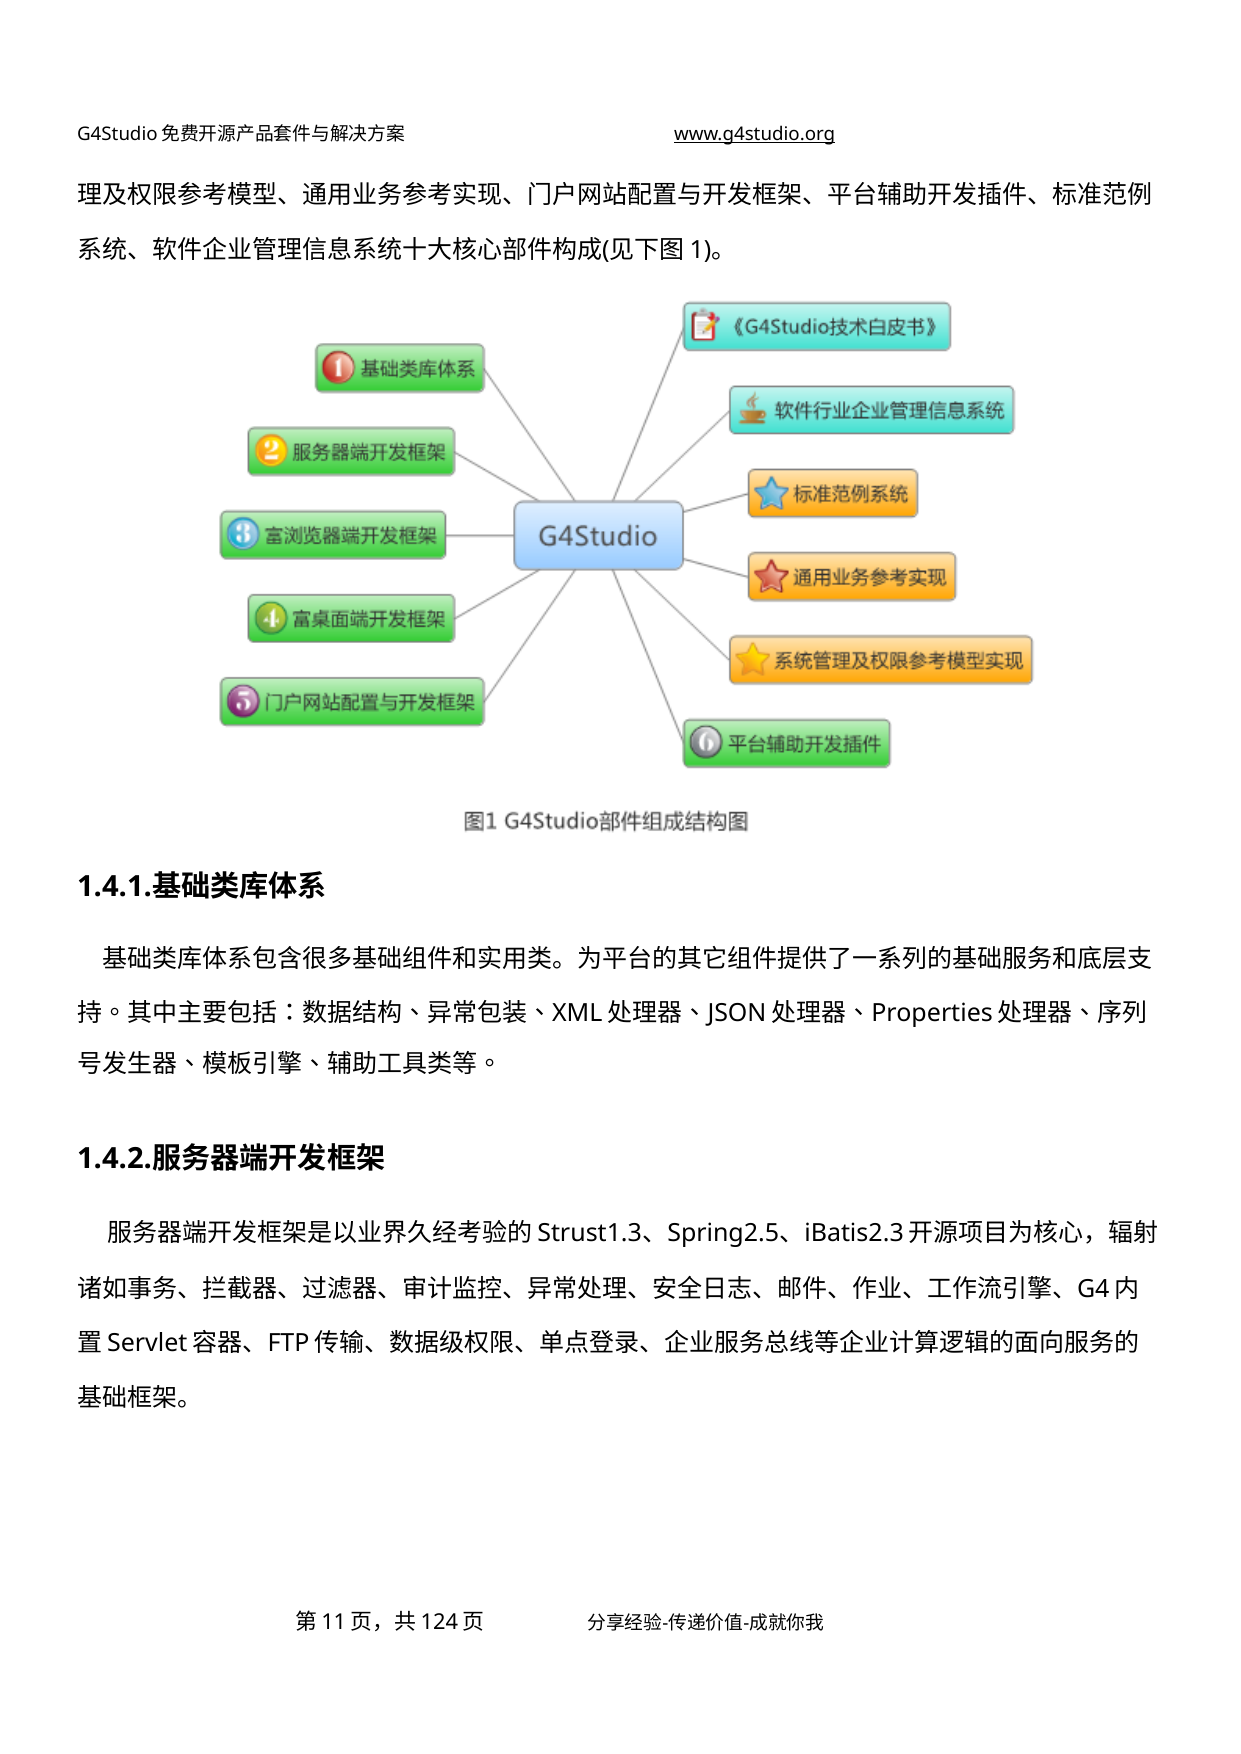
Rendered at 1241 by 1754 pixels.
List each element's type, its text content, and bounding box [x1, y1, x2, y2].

text 服务器端开发框架是以业界久经考验的Strust1.3、Spring2.5、iBatis2.3开源项目为核心，辐射诸如事务、拦截器、过滤器、审计监控、异常处理、安全日志、邮件、作业、工作流引擎、G4内置Servlet容器、FTP传输、数据级权限、单点登录、企业服务总线等企业计算逻辑的面向服务的基础框架。 [77, 1211, 1163, 1413]
subtitle 1.4.1.基础类库体系 [77, 321, 1163, 905]
subtitle 1.4.2.服务器端开发框架 [77, 1135, 1163, 1177]
text 基础类库体系包含很多基础组件和实用类。为平台的其它组件提供了一系列的基础服务和底层支持。其中主要包括：数据结构、异常包装、XML处理器、JSON处理器、Properties处理器、序列号发生器、模板引擎、辅助工具类等。 [77, 938, 1163, 1080]
text 理及权限参考模型、通用业务参考实现、门户网站配置与开发框架、平台辅助开发插件、标准范例系统、软件企业管理信息系统十大核心部件构成(见下图1)。 [77, 175, 1163, 265]
picture [201, 296, 1039, 842]
